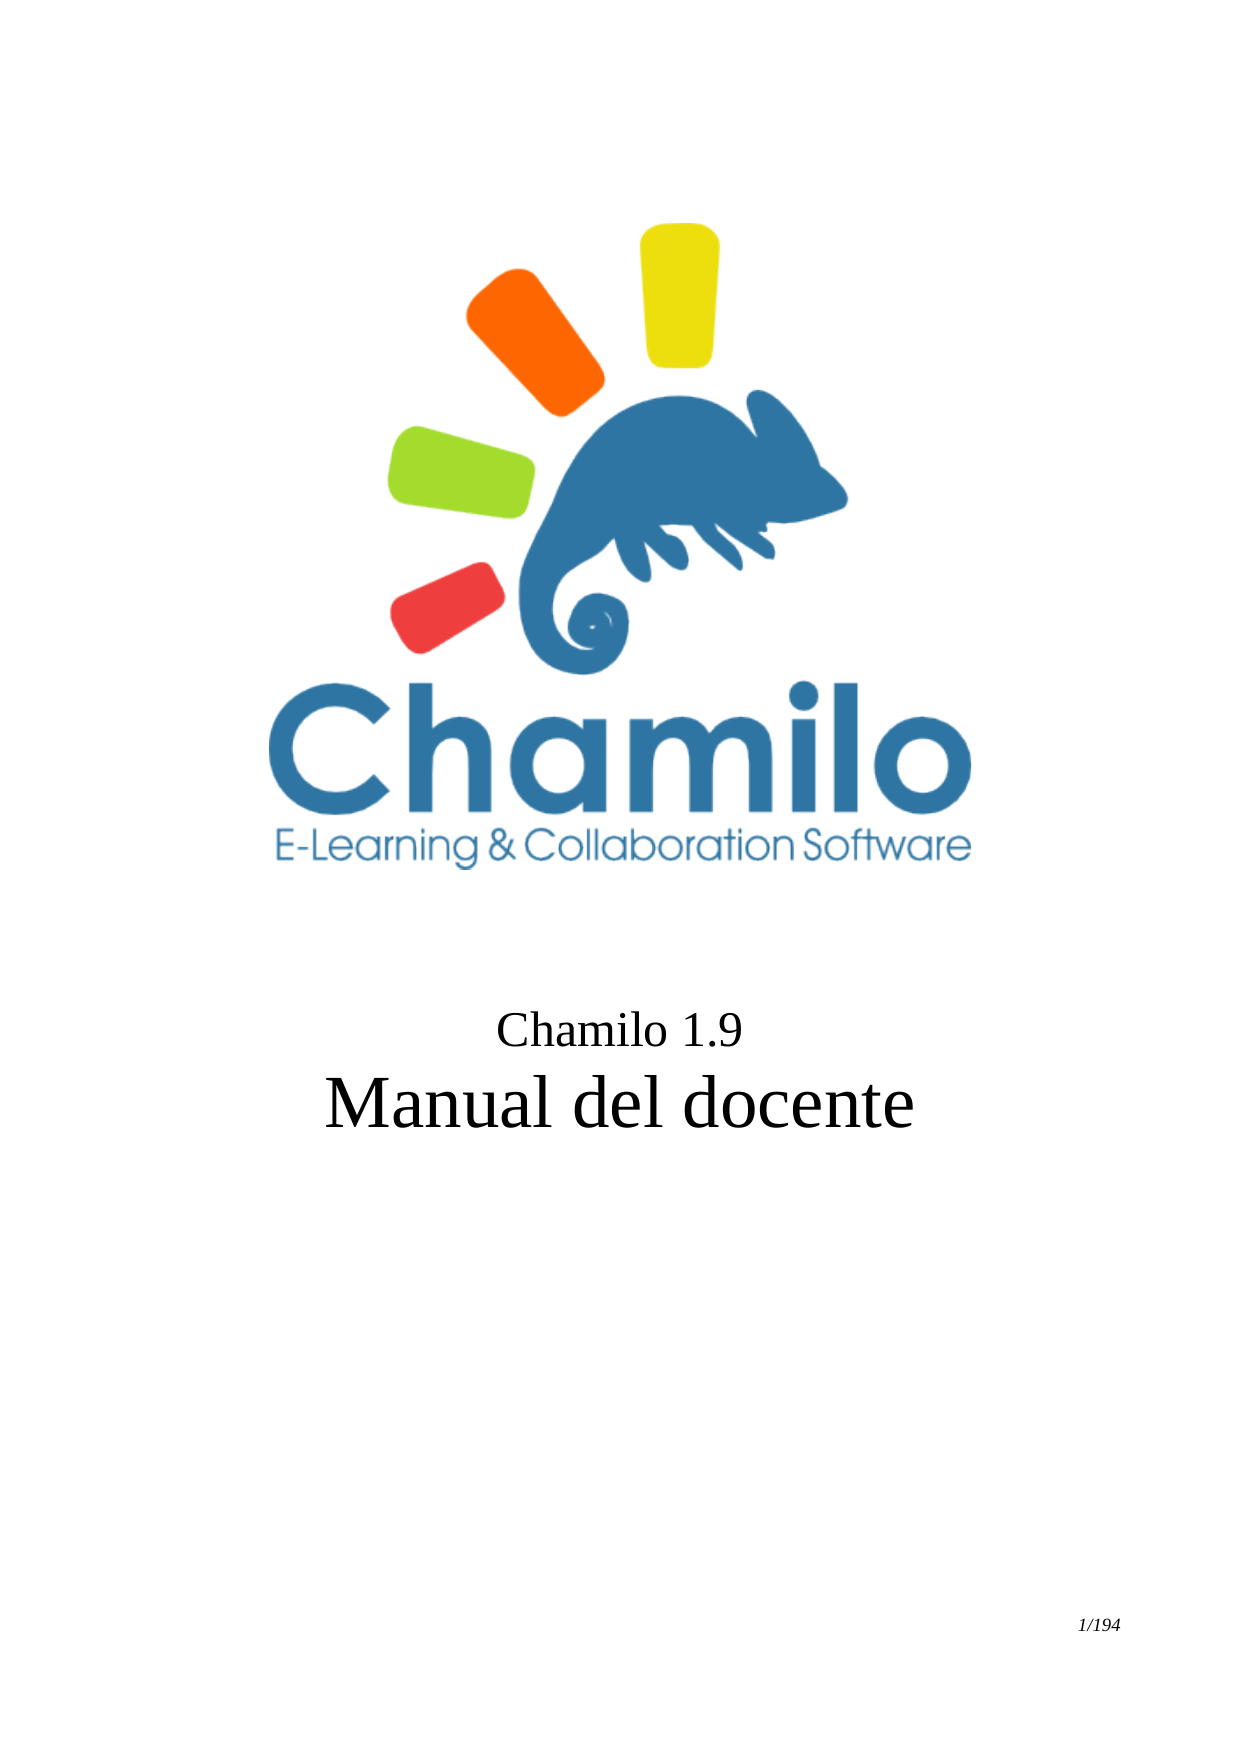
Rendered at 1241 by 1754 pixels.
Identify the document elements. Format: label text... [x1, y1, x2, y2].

text Chamilo 1.9 [118, 1000, 1122, 1057]
picture [269, 223, 972, 870]
text Manual del docente [118, 1057, 1122, 1144]
